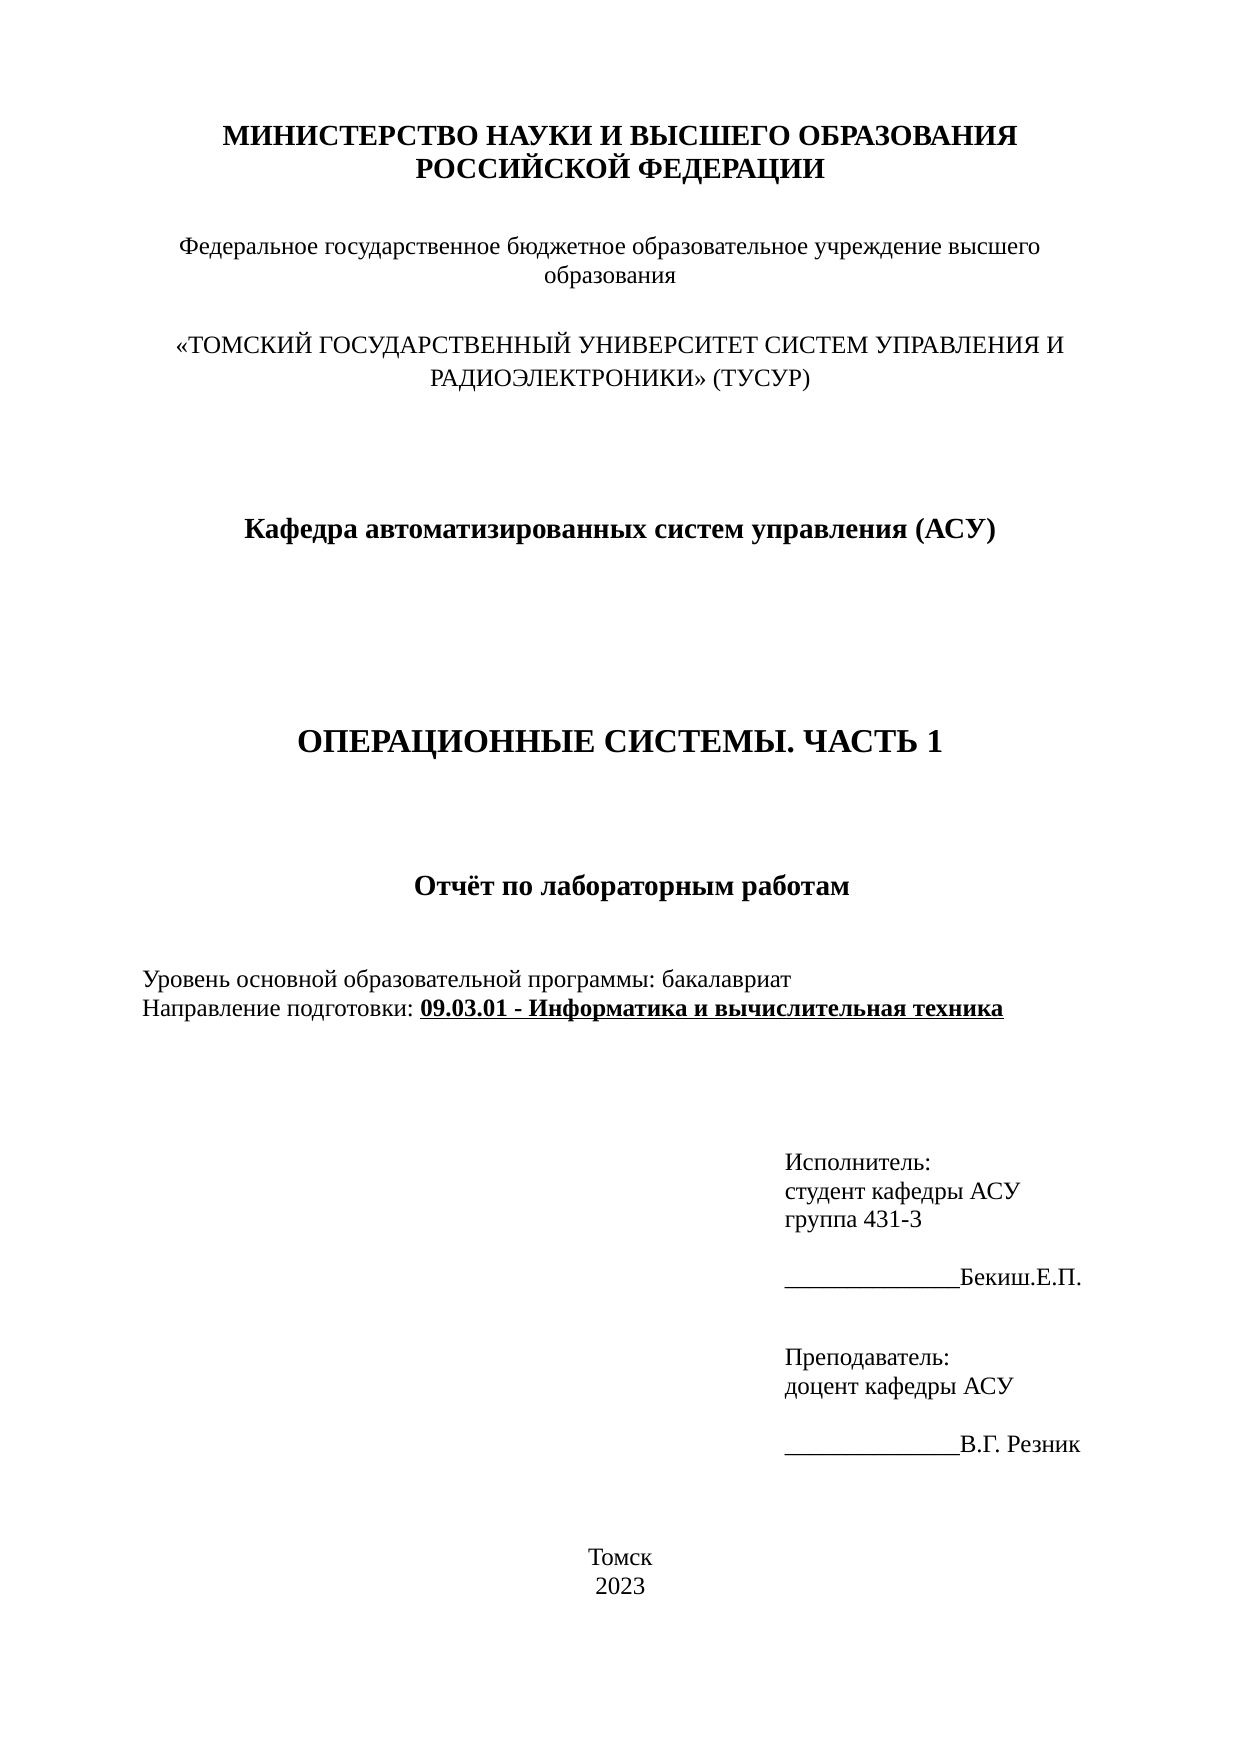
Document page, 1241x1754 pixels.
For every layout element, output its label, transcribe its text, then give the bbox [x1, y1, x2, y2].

table_cell [142, 1297, 779, 1337]
table_cell [142, 1337, 779, 1463]
text Отчёт по лабораторным работам [165, 868, 1098, 901]
subtitle ОПЕРАЦИОННЫЕ СИСТЕМЫ. ЧАСТЬ 1 [142, 721, 1098, 759]
text 2023 [142, 1571, 1098, 1600]
table_header Исполнитель: студент кафедры АСУ группа 431-3 ______________Бекиш.Е.П. [779, 1141, 1145, 1297]
text Уровень основной образовательной программы: бакалавриат [142, 964, 1098, 993]
text МИНИСТЕРСТВО НАУКИ И ВЫСШЕГО ОБРАЗОВАНИЯ РОССИЙСКОЙ ФЕДЕРАЦИИ [142, 118, 1098, 185]
text «ТОМСКИЙ ГОСУДАРСТВЕННЫЙ УНИВЕРСИТЕТ СИСТЕМ УПРАВЛЕНИЯ И РАДИОЭЛЕКТРОНИКИ» (ТУСУР) [142, 330, 1098, 392]
text Направление подготовки: 09.03.01 - Информатика и вычислительная техника [142, 993, 1098, 1022]
table_header [142, 1141, 779, 1297]
text Кафедра автоматизированных систем управления (АСУ) [142, 511, 1098, 545]
table_cell [779, 1297, 1145, 1337]
text Томск [142, 1542, 1098, 1571]
table_cell Преподаватель: доцент кафедры АСУ ______________В.Г. Резник [779, 1337, 1145, 1463]
text Федеральное государственное бюджетное образовательное учреждение высшего образования [142, 231, 1078, 289]
